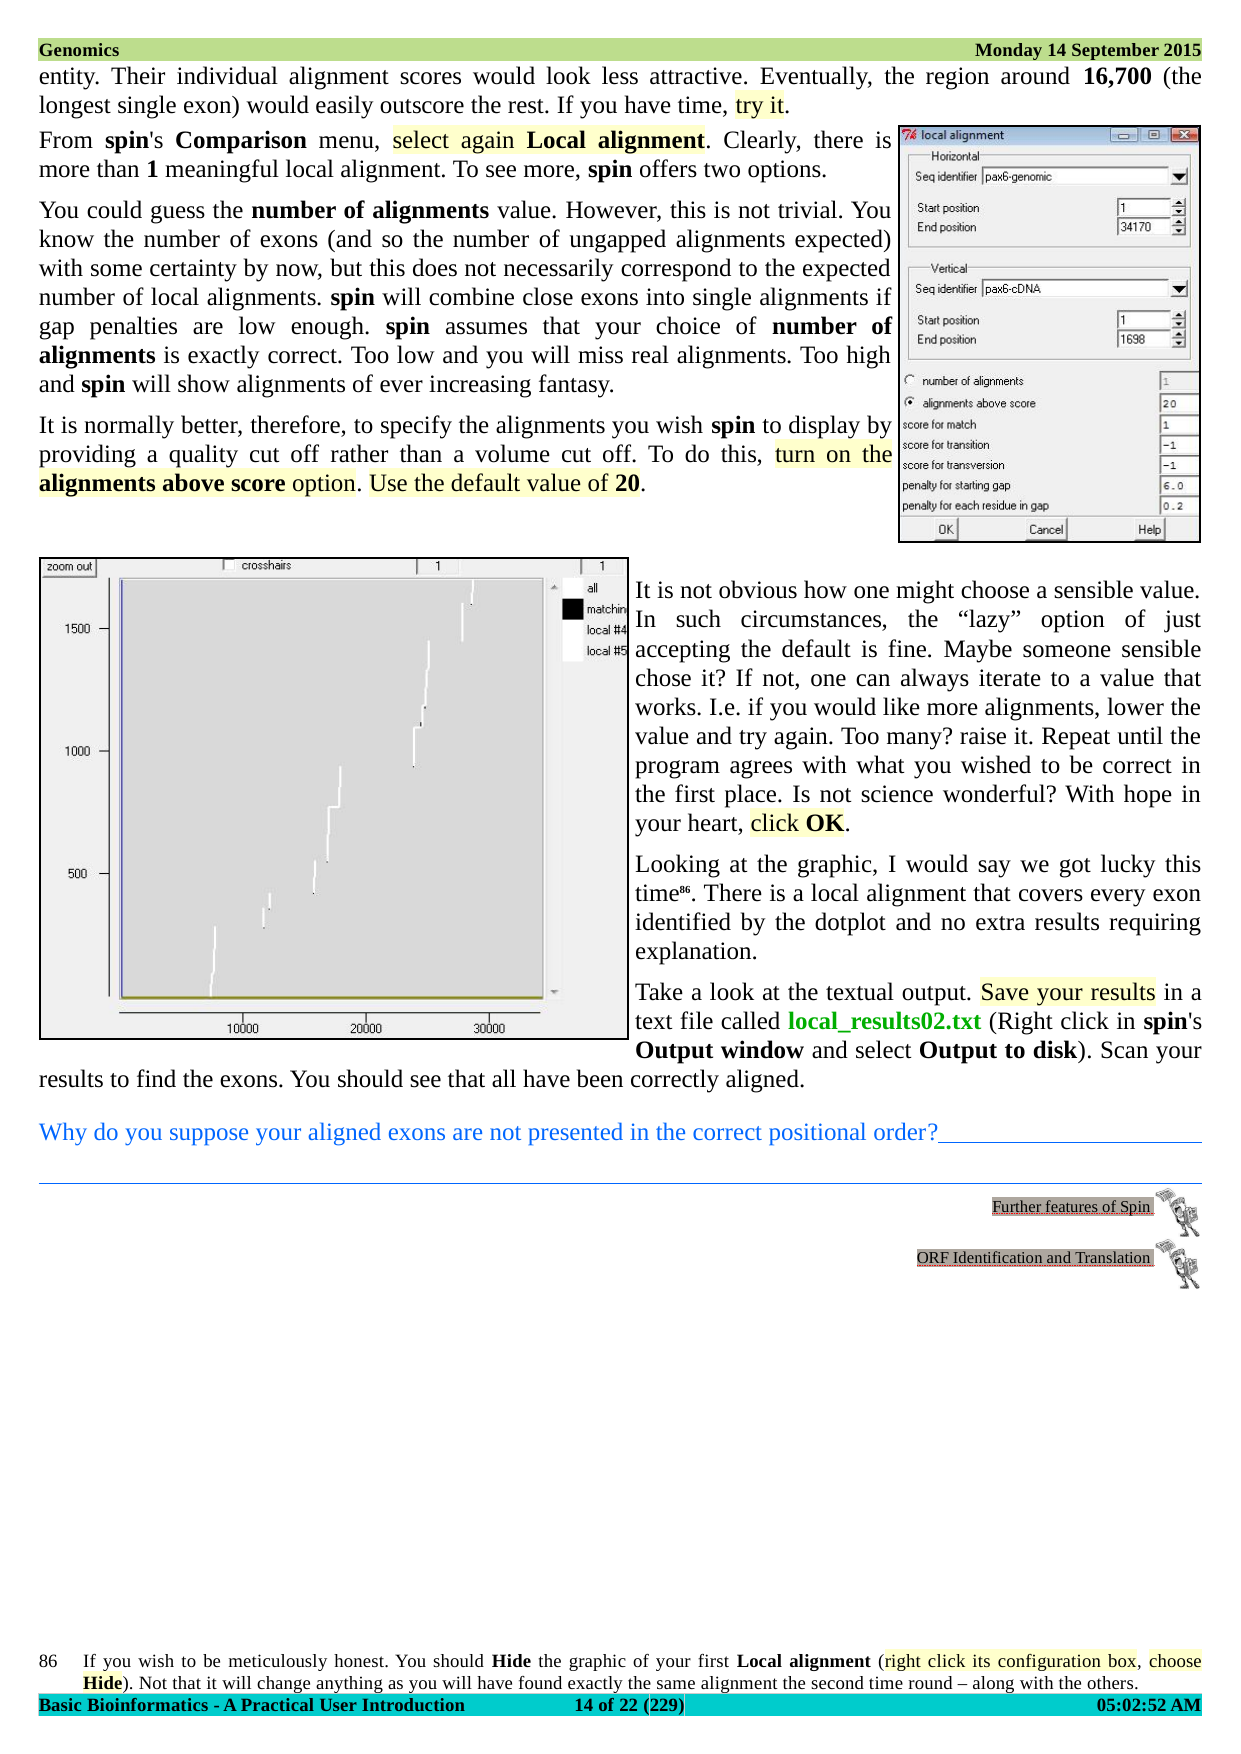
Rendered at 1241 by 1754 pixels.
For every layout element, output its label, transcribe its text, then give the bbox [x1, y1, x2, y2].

text ORF Identification and Translation [38, 1238, 1154, 1289]
picture [900, 127, 1199, 541]
text It is not obvious how one might choose a sensible value. In such circumstances, the “lazy” option of just accepting the default is fine. Maybe someone sensible chose it? If not, one can always iterate to a value that works. I.e. if you would like more alignments, lower the value and try again. Too many? raise it. Repeat until the program agrees with what you wished to be correct in the first place. Is not science wonderful? With hope in your heart, click OK. [629, 575, 1202, 837]
text It is normally better, therefore, to specify the alignments you wish spin to display by providing a quality cut off rather than a volume cut off. To do this, turn on the alignments above score option. Use the default value of 20. [38, 410, 898, 497]
text Why do you suppose your aligned exons are not presented in the correct positional order? [38, 1117, 1202, 1146]
text Further features of Spin [38, 1186, 1154, 1238]
picture [41, 559, 627, 1038]
picture [1154, 1186, 1202, 1290]
text Looking at the graphic, I would say we got lucky this time. There is a local alignment that covers every exon identified by the dotplot and no extra results requiring explanation. [629, 849, 1202, 965]
text Take a look at the textual output. Save your results in a text file called local_results02.txt (Right click in spin's Output window and select Output to disk). Scan your results to find the exons. You should see that all have been correctly aligned. [38, 977, 1202, 1093]
text You could guess the number of alignments value. However, this is not trivial. You know the number of exons (and so the number of ungapped alignments expected) with some certainty by now, but this does not necessarily correspond to the expected number of local alignments. spin will combine close exons into single alignments if gap penalties are low enough. spin assumes that your choice of number of alignments is exactly correct. Too low and you will miss real alignments. Too high and spin will show alignments of ever increasing fantasy. [38, 194, 898, 398]
text From spin's Comparison menu, select again Local alignment. Clearly, there is more than 1 meaningful local alignment. To see more, spin offers two options. [38, 124, 1200, 183]
text If you wish to be meticulously honest. You should Hide the graphic of your first Local alignment (right click its configuration box, choose Hide). Not that it will change anything as you will have found exactly the same alignment the second time round – along with the others. [38, 1649, 1202, 1693]
text entity. Their individual alignment scores would look less attractive. Eventually, the region around 16,700 (the longest single exon) would easily outscore the rest. If you have time, try it. [38, 61, 1202, 119]
